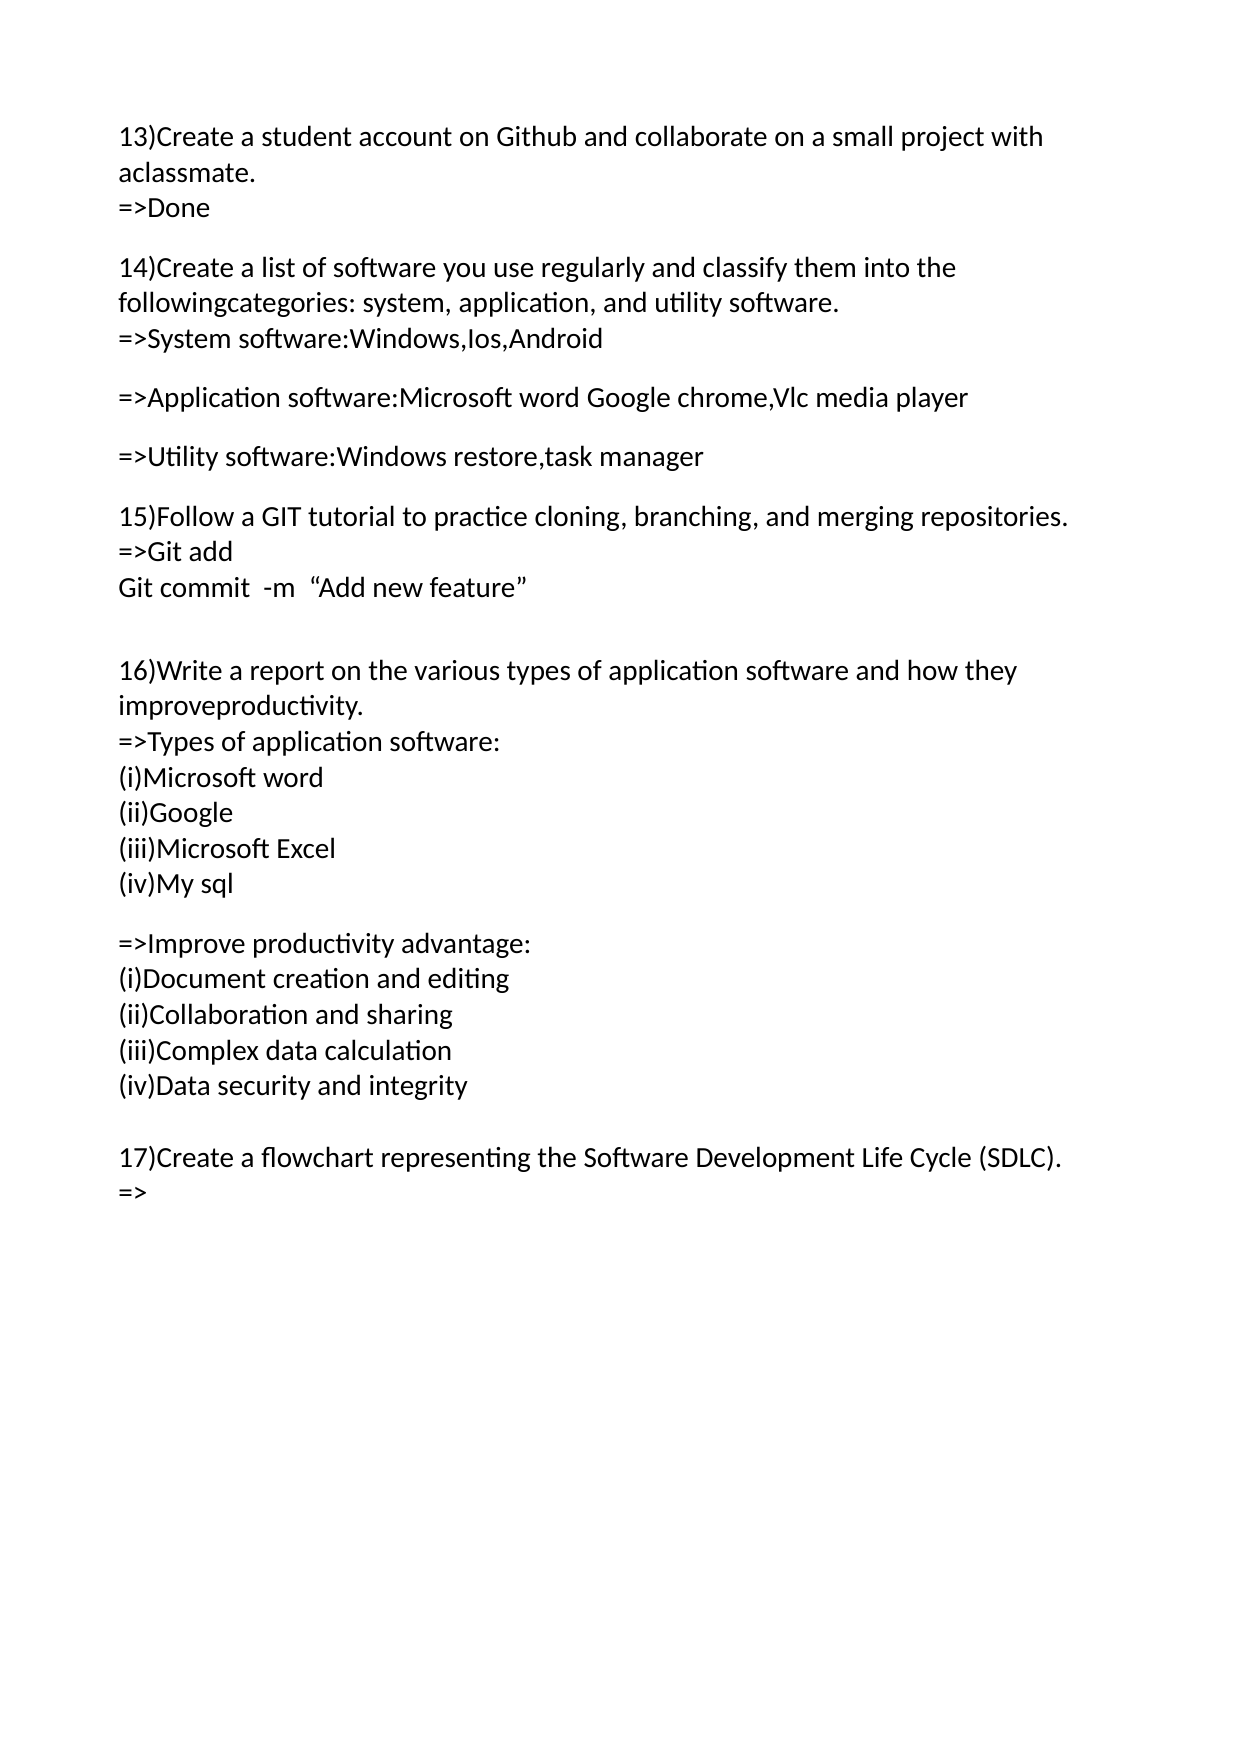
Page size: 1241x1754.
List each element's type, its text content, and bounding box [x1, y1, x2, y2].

text (ii)Collaboration and sharing [118, 996, 1122, 1032]
text (i)Document creation and editing [118, 961, 1122, 996]
text Git commit -m “Add new feature” [118, 569, 1122, 604]
text (iv)My sql [118, 866, 1122, 901]
text (ii)Google [118, 794, 1122, 830]
text 17)Create a flowchart representing the Software Development Life Cycle (SDLC). [118, 1139, 1122, 1174]
text 14)Create a list of software you use regularly and classify them into the followingcategories: system, application, and utility software. [118, 249, 1122, 320]
text 16)Write a report on the various types of application software and how they improveproductivity. [118, 652, 1122, 723]
text (iii)Complex data calculation [118, 1032, 1122, 1067]
text =>Done [118, 189, 1122, 225]
text 15)Follow a GIT tutorial to practice cloning, branching, and merging repositories. [118, 498, 1122, 533]
text 13)Create a student account on Github and collaborate on a small project with aclassmate. [118, 118, 1122, 189]
text =>Utility software:Windows restore,task manager [118, 438, 1122, 474]
text =>Types of application software: [118, 723, 1122, 759]
text (iii)Microsoft Excel [118, 830, 1122, 866]
text =>System software:Windows,Ios,Android [118, 320, 1122, 356]
text =>Application software:Microsoft word Google chrome,Vlc media player [118, 379, 1122, 415]
text =>Git add [118, 533, 1122, 569]
text => [118, 1174, 1122, 1210]
text (i)Microsoft word [118, 759, 1122, 794]
text (iv)Data security and integrity [118, 1067, 1122, 1103]
text =>Improve productivity advantage: [118, 925, 1122, 961]
